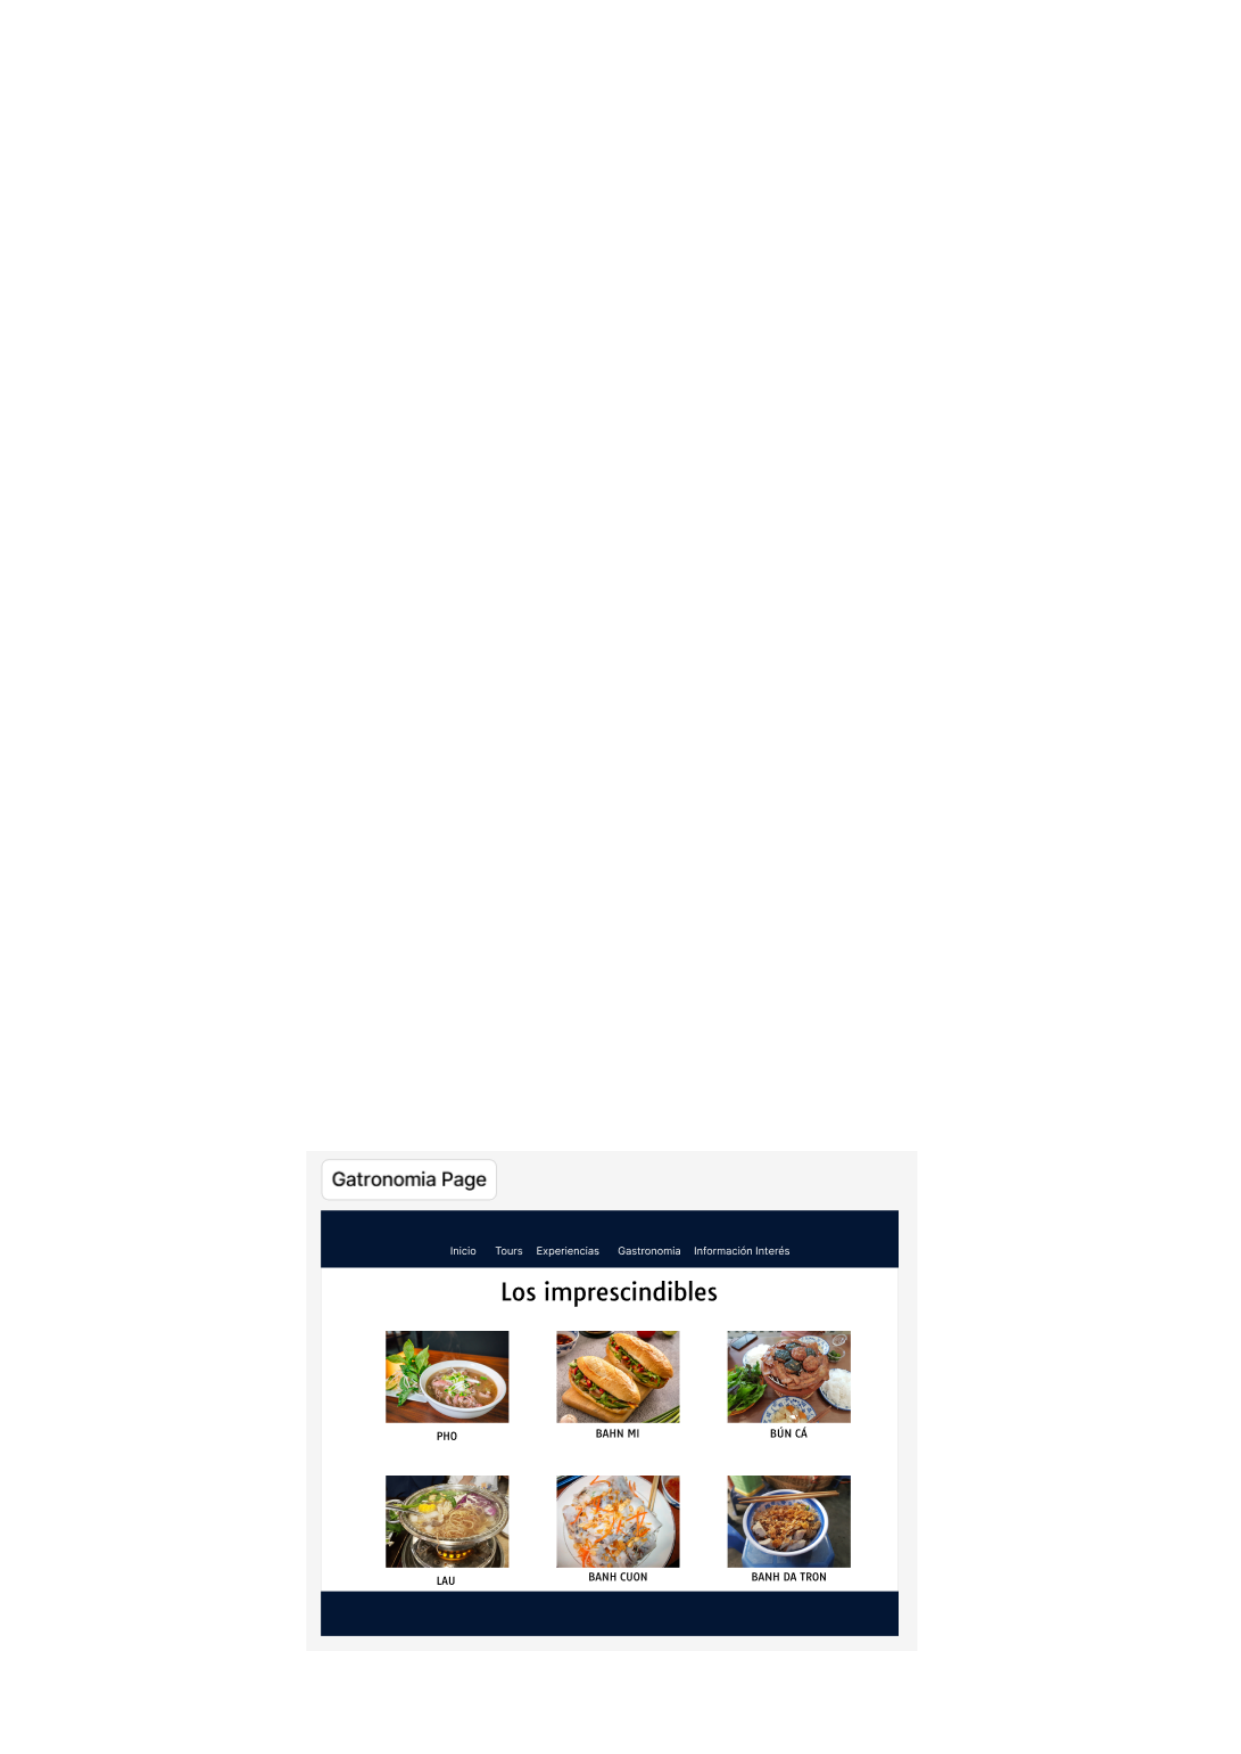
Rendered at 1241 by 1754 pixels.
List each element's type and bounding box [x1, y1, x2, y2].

picture [306, 1151, 918, 1651]
